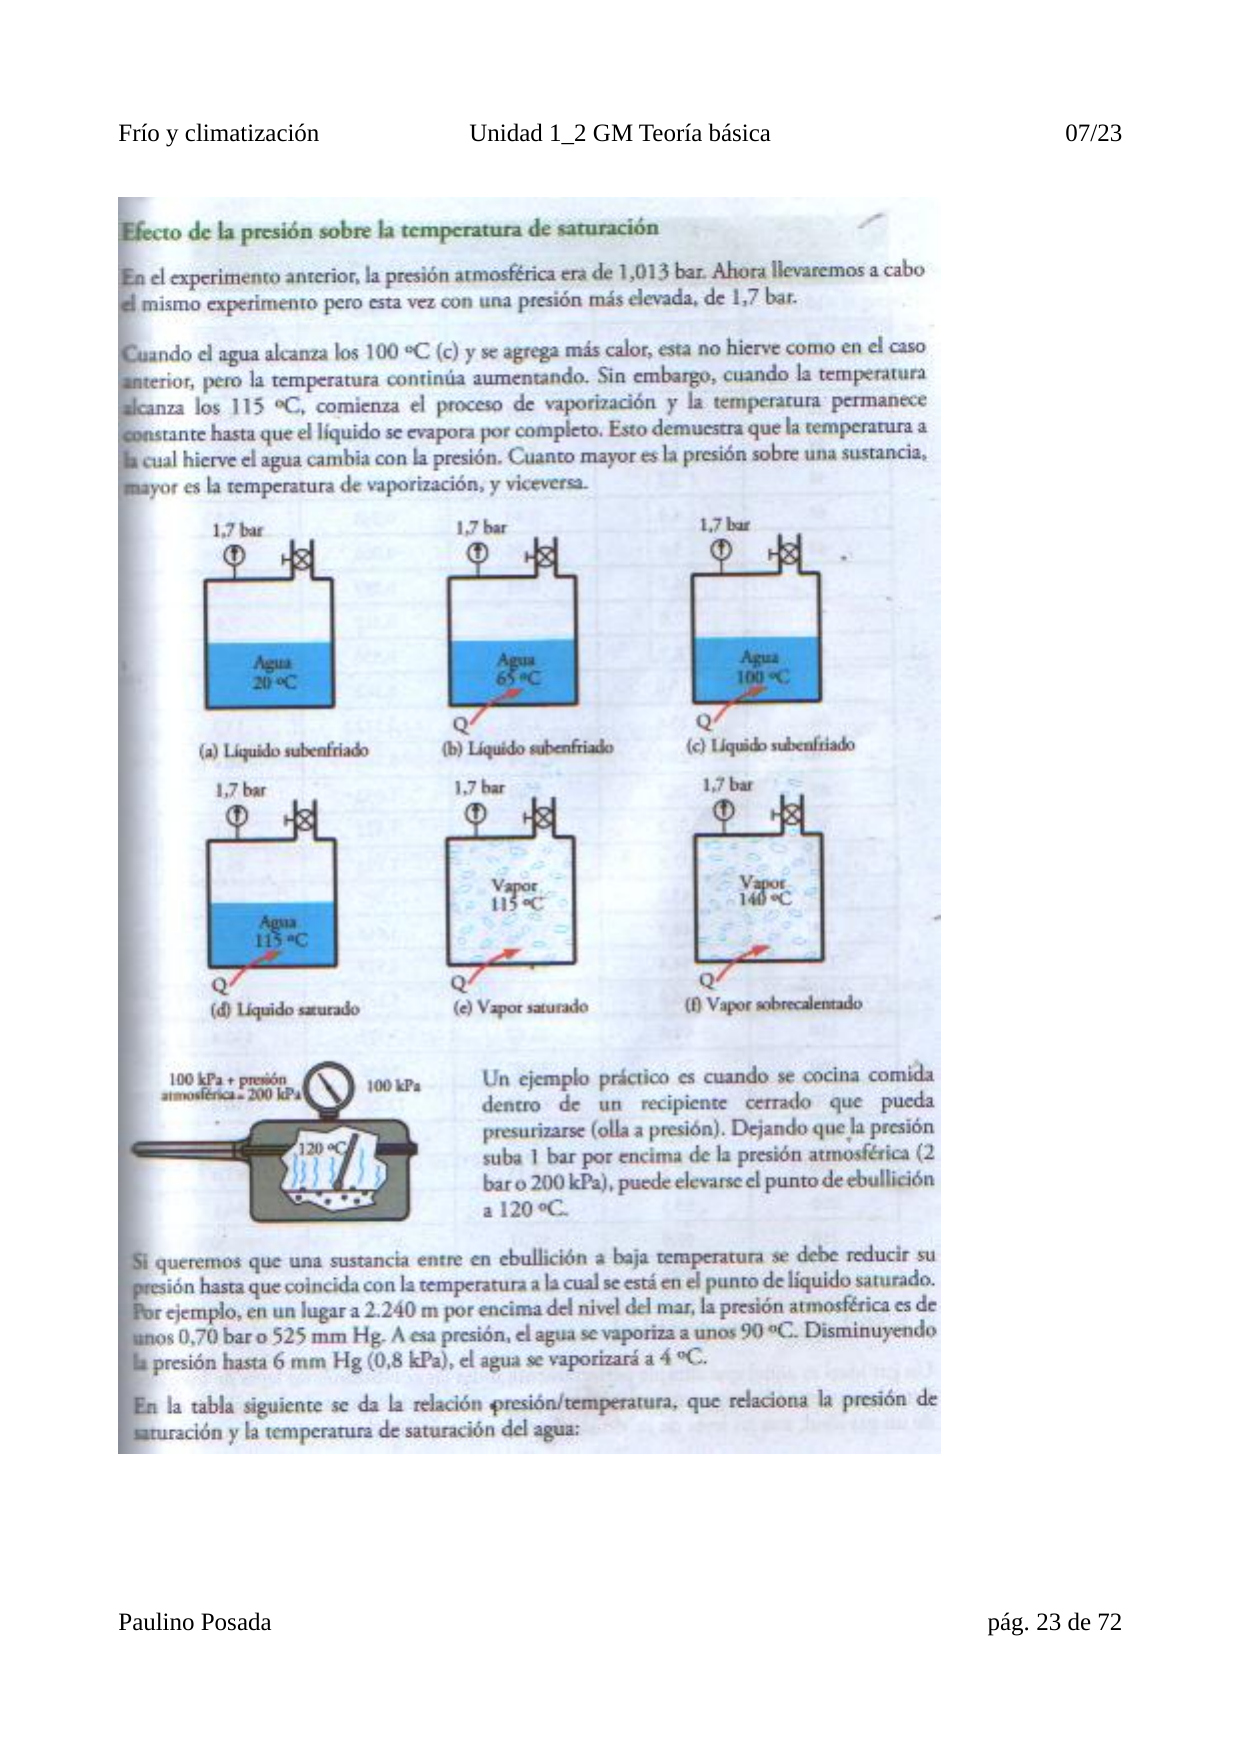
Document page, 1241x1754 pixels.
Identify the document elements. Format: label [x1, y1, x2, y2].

picture [118, 197, 941, 1454]
